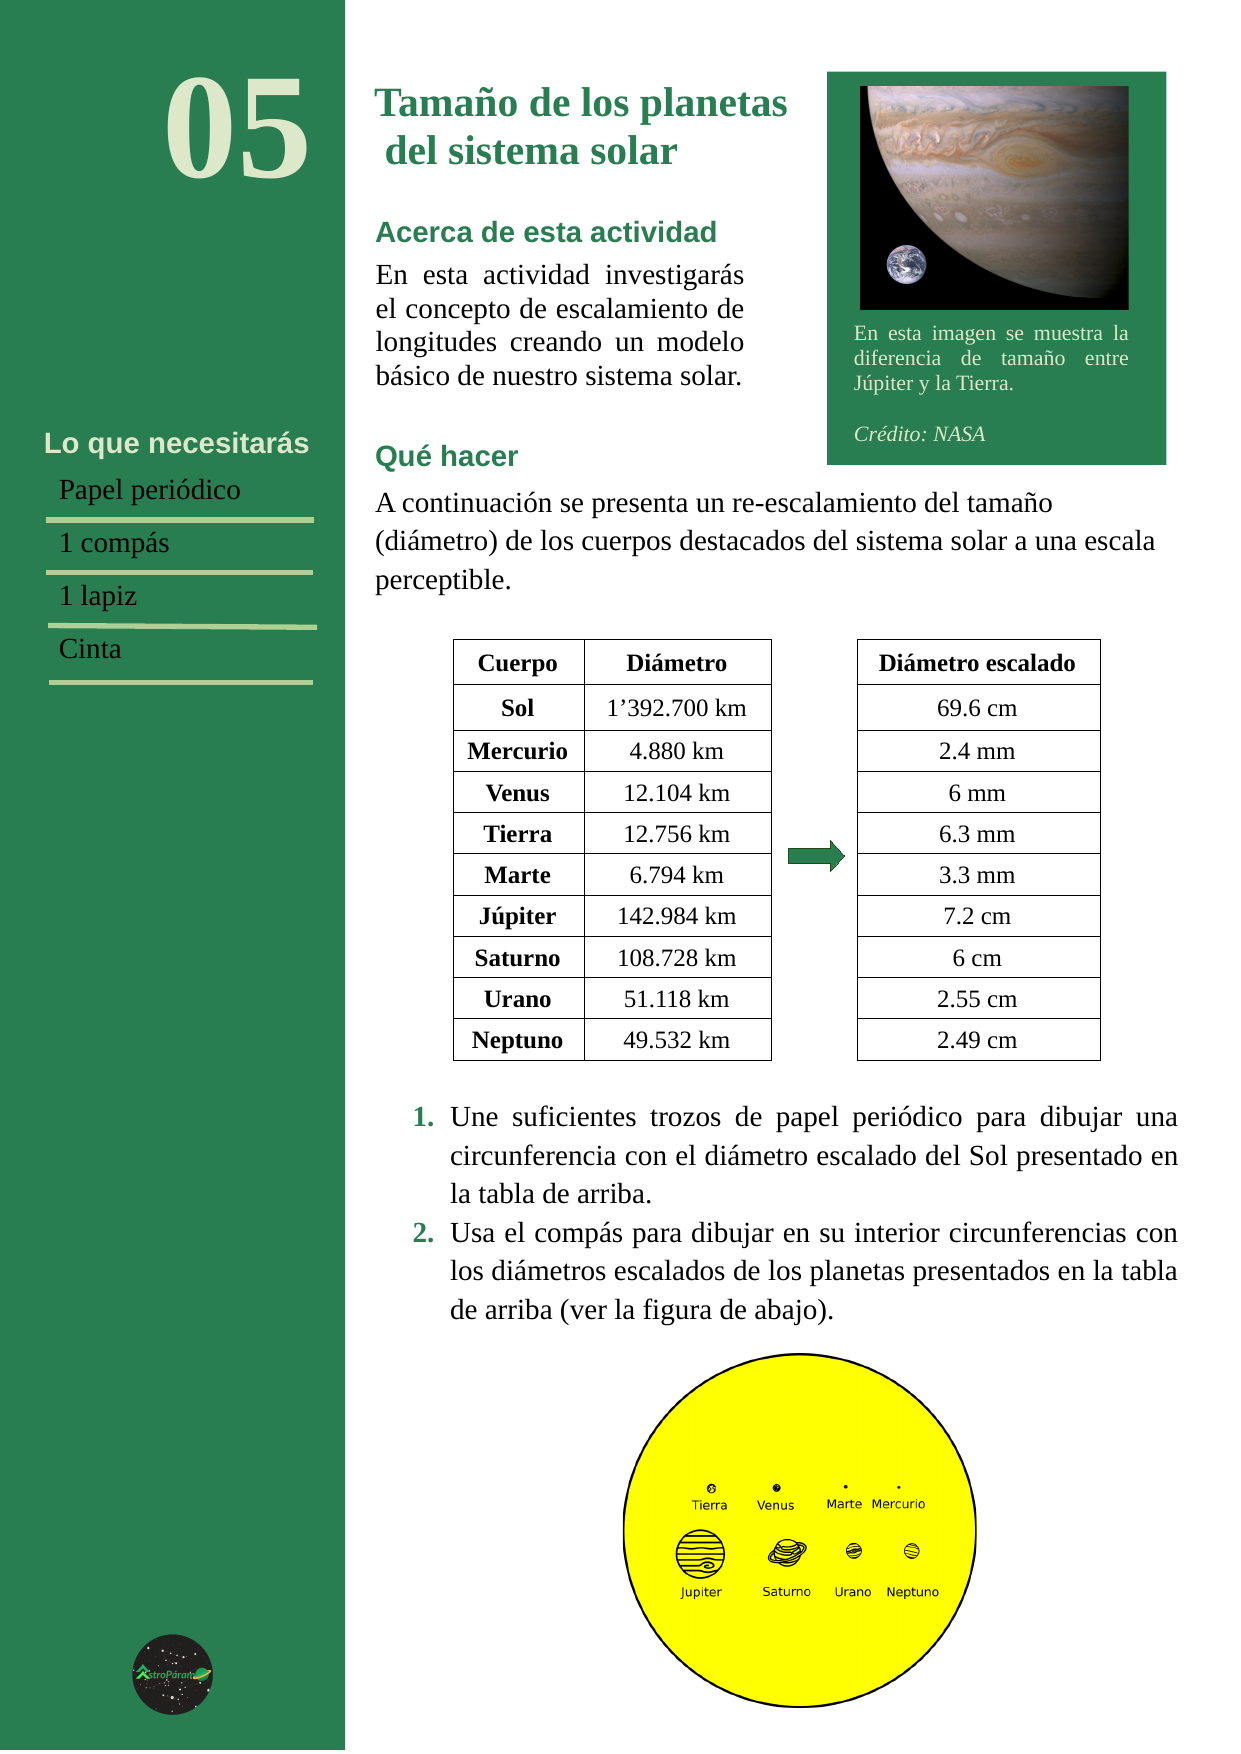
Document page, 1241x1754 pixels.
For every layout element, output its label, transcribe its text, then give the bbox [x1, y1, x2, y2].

table_cell 2.55 cm [858, 978, 1100, 1018]
table_cell Sol [454, 685, 584, 729]
table_cell [772, 977, 857, 1018]
table_cell 7.2 cm [858, 896, 1100, 936]
subtitle Qué hacer [375, 439, 1179, 472]
picture [860, 86, 1129, 310]
list Usa el compás para dibujar en su interior circunferencias con los diámetros escalados de los planetas presentados en la tabla de arriba (ver la figura de abajo). [412, 1215, 1179, 1325]
table_cell [772, 684, 857, 729]
table_cell 6 cm [858, 937, 1100, 977]
table_cell Tierra [454, 813, 584, 853]
table_header Diámetro [585, 640, 771, 684]
table_cell Neptuno [454, 1019, 584, 1059]
table_cell 6.3 mm [858, 813, 1100, 853]
table_cell 108.728 km [585, 937, 771, 977]
table_cell 12.104 km [585, 772, 771, 812]
table_cell 142.984 km [585, 896, 771, 936]
table_cell 2.49 cm [858, 1019, 1100, 1059]
table_cell 49.532 km [585, 1019, 771, 1059]
table_cell Mercurio [454, 731, 584, 771]
table_cell [772, 1018, 857, 1059]
table_cell [772, 730, 857, 771]
table_cell Saturno [454, 937, 584, 977]
table_cell [772, 895, 857, 936]
table_header Cuerpo [454, 640, 584, 684]
table_cell Urano [454, 978, 584, 1018]
table_cell Júpiter [454, 896, 584, 936]
table_cell 2.4 mm [858, 731, 1100, 771]
table_header [772, 639, 857, 684]
table_cell [772, 936, 857, 977]
table_cell Marte [454, 854, 584, 894]
table_cell [772, 812, 857, 894]
subtitle Acerca de esta actividad [375, 215, 827, 249]
picture [622, 1353, 977, 1708]
text A continuación se presenta un re-escalamiento del tamaño (diámetro) de los cuerpos destacados del sistema solar a una escala perceptible. [375, 485, 1179, 596]
table_cell 3.3 mm [858, 854, 1100, 894]
table_cell 6.794 km [585, 854, 771, 894]
table_cell 4.880 km [585, 731, 771, 771]
table_cell 6 mm [858, 772, 1100, 812]
table_header Diámetro escalado [858, 640, 1100, 684]
picture [131, 1633, 214, 1716]
table_cell 69.6 cm [858, 685, 1100, 729]
table_cell [772, 771, 857, 812]
table_cell Venus [454, 772, 584, 812]
list Une suficientes trozos de papel periódico para dibujar una circunferencia con el diámetro escalado del Sol presentado en la tabla de arriba. [412, 1099, 1179, 1210]
table_cell 12.756 km [585, 813, 771, 853]
table_cell 1’392.700 km [585, 685, 771, 729]
table_cell 51.118 km [585, 978, 771, 1018]
